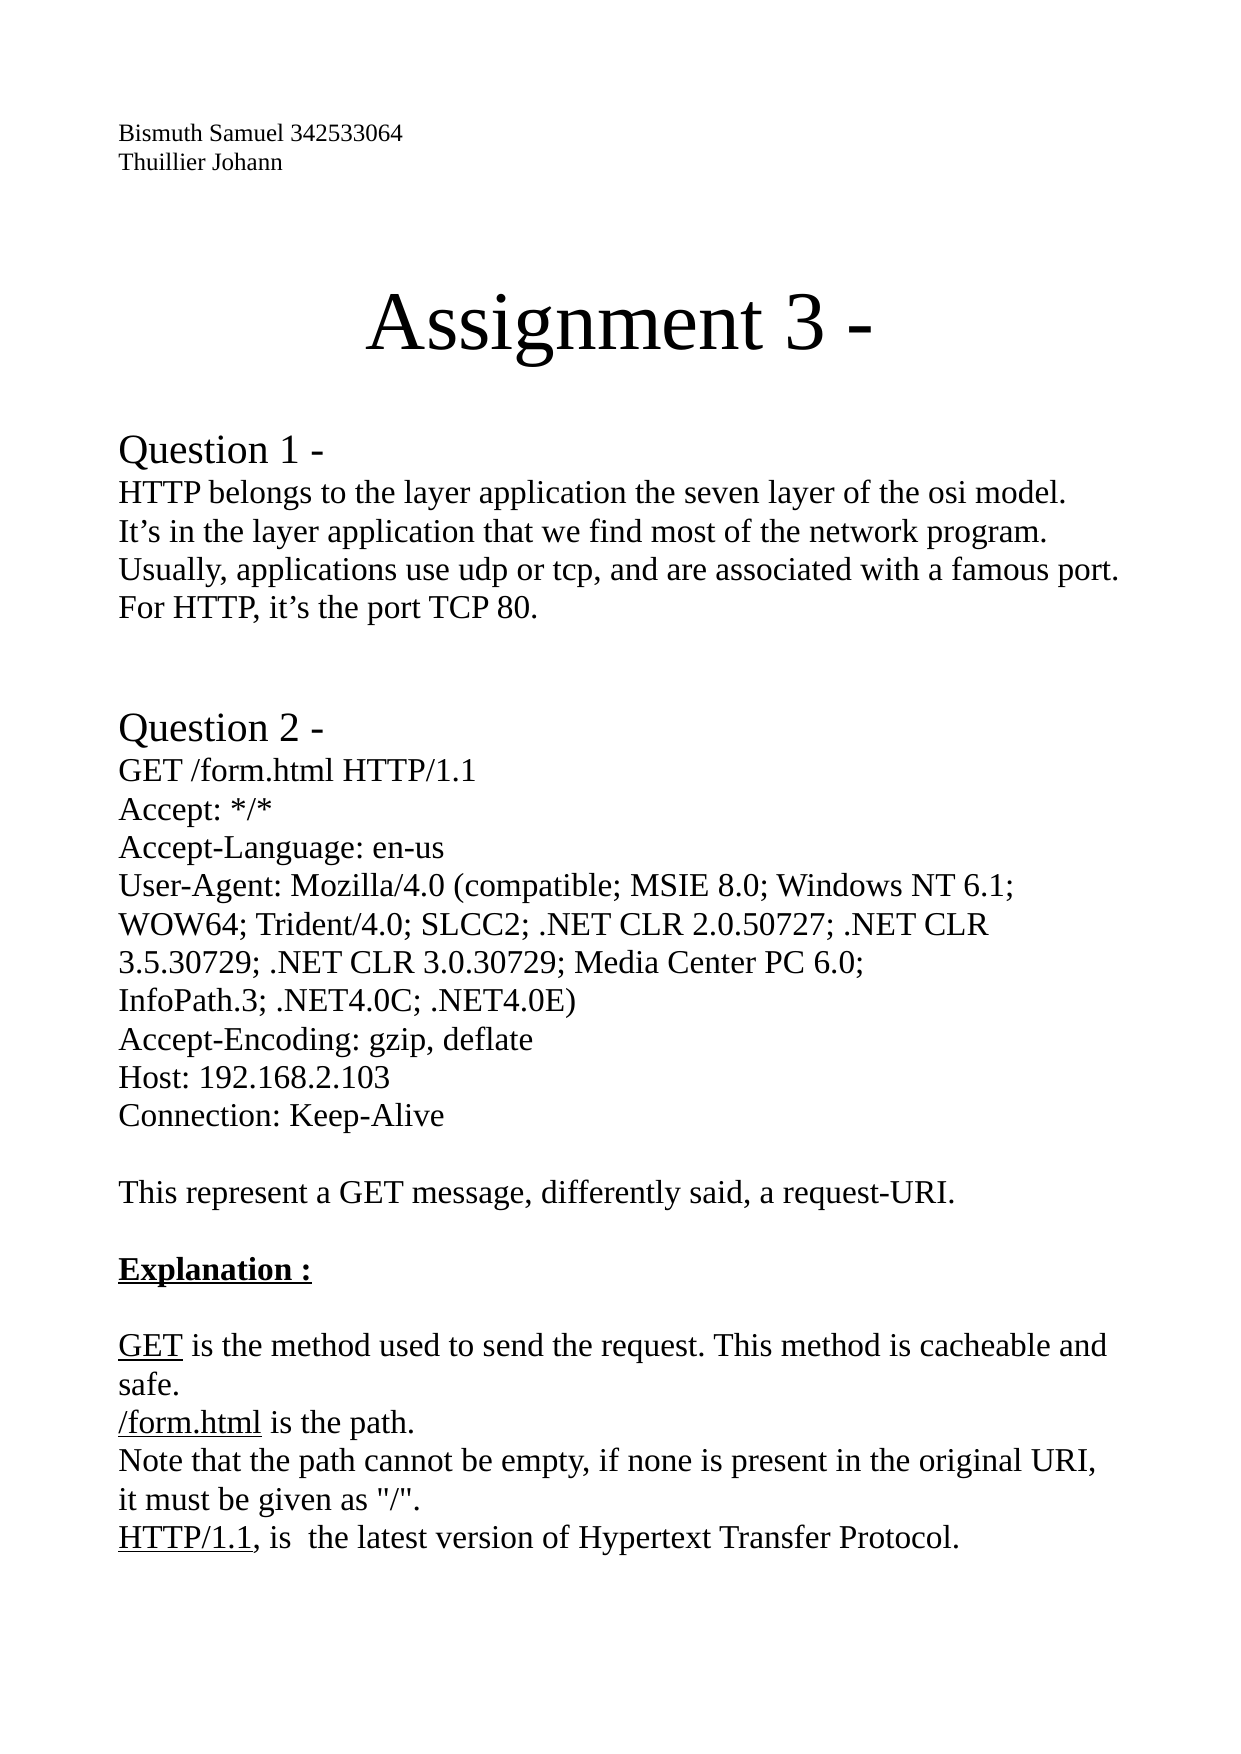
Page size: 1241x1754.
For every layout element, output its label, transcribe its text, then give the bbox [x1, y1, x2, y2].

text Accept: */* [118, 789, 1122, 827]
text Question 1 - [118, 425, 1122, 473]
text Usually, applications use udp or tcp, and are associated with a famous port. For HTTP, it’s the port TCP 80. [118, 549, 1122, 626]
text Note that the path cannot be empty, if none is present in the original URI, it must be given as "/". [118, 1441, 1122, 1517]
text HTTP/1.1, is the latest version of Hypertext Transfer Protocol. [118, 1517, 1122, 1556]
text GET /form.html HTTP/1.1 [118, 751, 1122, 789]
text Bismuth Samuel 342533064 [118, 118, 1122, 147]
text /form.html is the path. [118, 1402, 1122, 1441]
text Accept-Encoding: gzip, deflate [118, 1019, 1122, 1057]
text Thuillier Johann [118, 147, 1122, 176]
text Question 2 - [118, 703, 1122, 751]
text This represent a GET message, differently said, a request-URI. [118, 1172, 1122, 1211]
text GET is the method used to send the request. This method is cacheable and safe. [118, 1326, 1122, 1402]
text Explanation : [118, 1249, 1122, 1287]
text Accept-Language: en-us [118, 827, 1122, 866]
text It’s in the layer application that we find most of the network program. [118, 511, 1122, 549]
text HTTP belongs to the layer application the seven layer of the osi model. [118, 473, 1122, 511]
text Assignment 3 - [118, 271, 1122, 367]
text User-Agent: Mozilla/4.0 (compatible; MSIE 8.0; Windows NT 6.1; WOW64; Trident/4.0; SLCC2; .NET CLR 2.0.50727; .NET CLR 3.5.30729; .NET CLR 3.0.30729; Media Center PC 6.0; InfoPath.3; .NET4.0C; .NET4.0E) [118, 866, 1122, 1019]
text Connection: Keep-Alive [118, 1096, 1122, 1134]
text Host: 192.168.2.103 [118, 1057, 1122, 1096]
